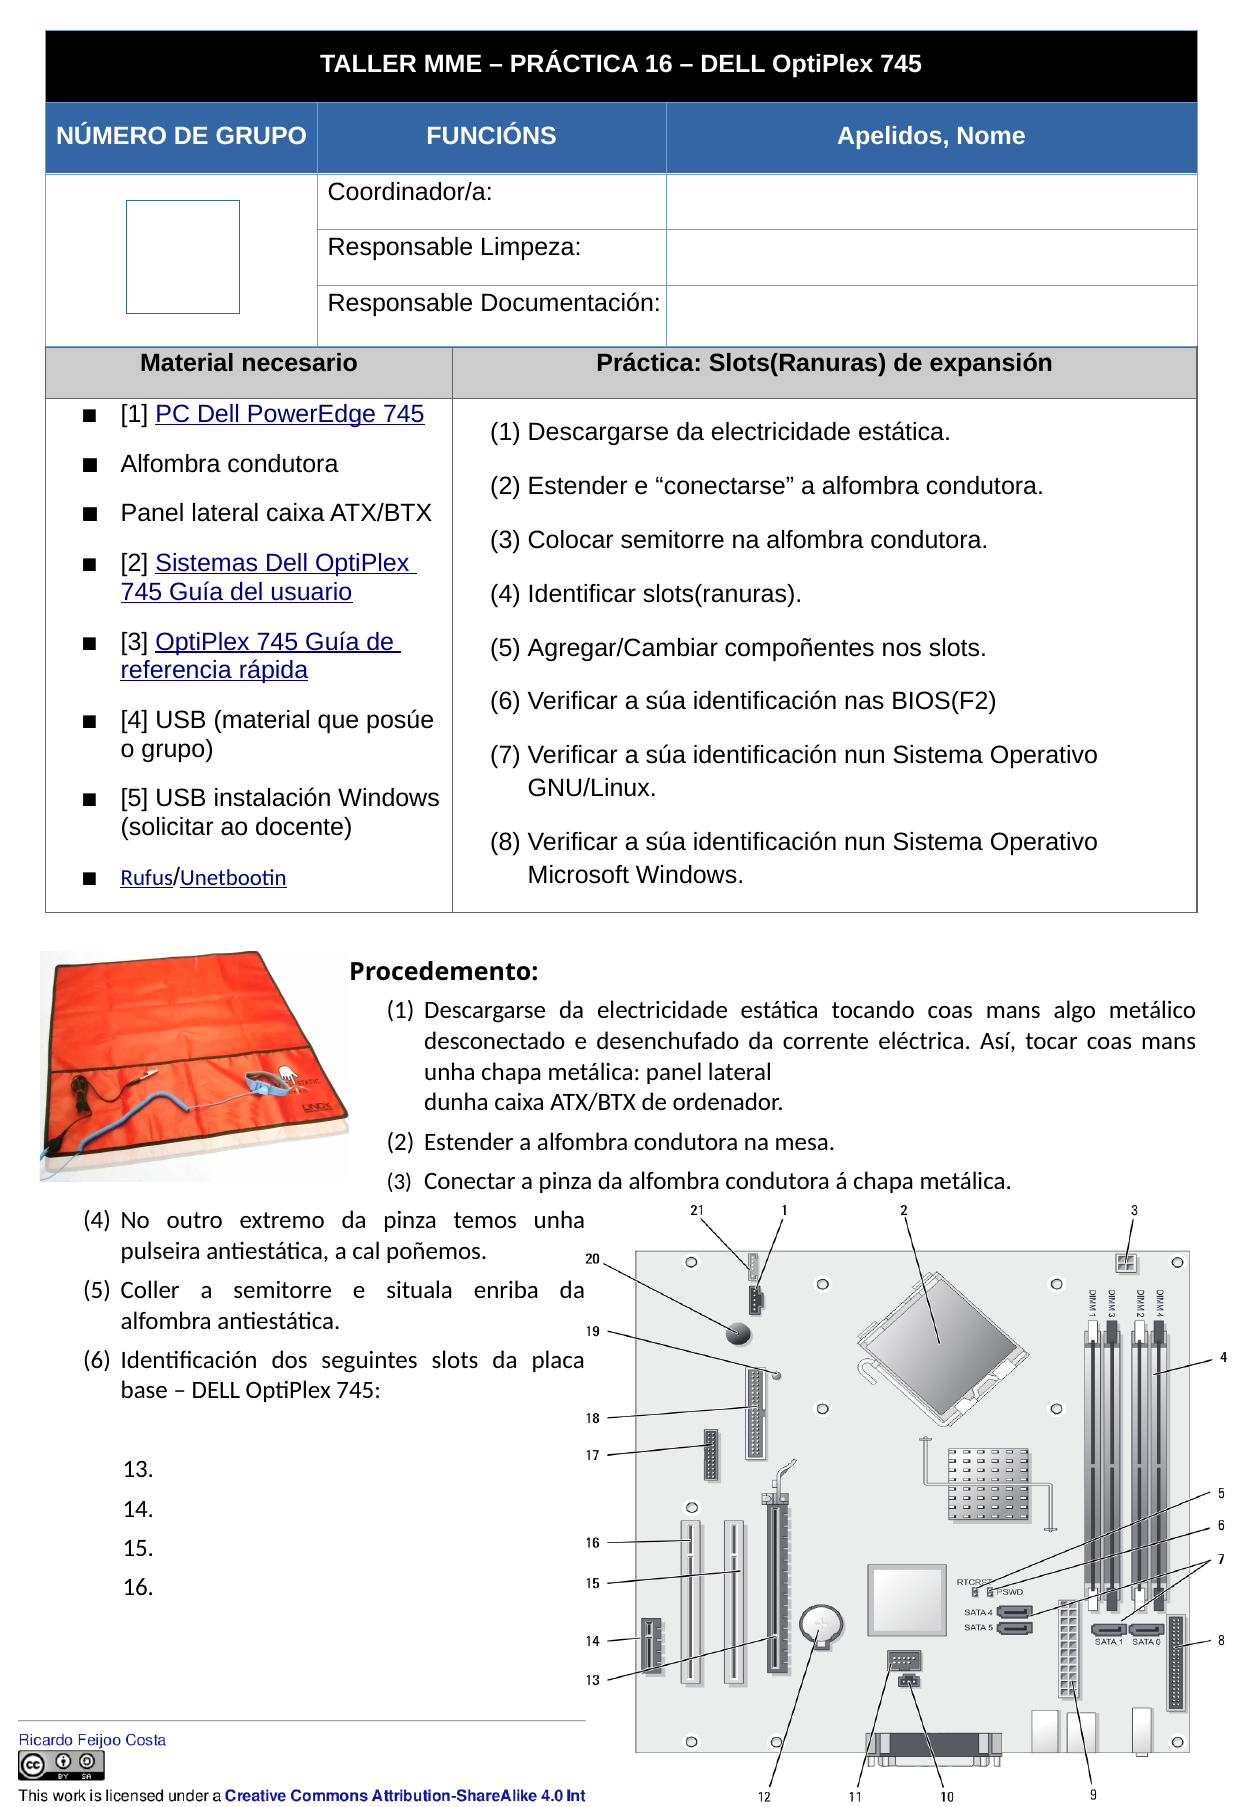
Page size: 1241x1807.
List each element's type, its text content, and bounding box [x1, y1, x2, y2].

list Coller a semitorre e situala enriba da alfombra antiestática. [83, 1274, 585, 1335]
table_cell [46, 175, 317, 346]
list Identificación dos seguintes slots da placa base – DELL OptiPlex 745: [83, 1344, 585, 1405]
table_cell Responsable Documentación: [318, 286, 666, 346]
list No outro extremo da pinza temos unha pulseira antiestática, a cal poñemos. [83, 1204, 585, 1265]
table_cell Responsable Limpeza: [318, 230, 666, 284]
table_cell NÚMERO DE GRUPO [46, 103, 317, 173]
list 14. [87, 1493, 585, 1523]
list 16. [87, 1572, 585, 1602]
picture [39, 951, 349, 1182]
text Procedemento: [349, 954, 1197, 988]
table_cell [667, 286, 1197, 346]
list Descargarse da electricidade estática tocando coas mans algo metálico desconectado e desenchufado da corrente eléctrica. Así, tocar coas mans unha chapa metálica: panel lateral [349, 995, 1197, 1086]
table_header Práctica: Slots(Ranuras) de expansión [453, 348, 1196, 398]
table_cell Descargarse da electricidade estática. Estender e “conectarse” a alfombra condutora. Colocar semitorre na alfombra condutora. Identificar slots(ranuras). Agregar/Cambiar compoñentes nos slots. Verificar a súa identificación nas BIOS(F2) Verificar a súa identificación nun Sistema Operativo GNU/Linux. Verificar a súa identificación nun Sistema Operativo Microsoft Windows. [453, 399, 1196, 911]
list 15. [87, 1532, 585, 1563]
list 13. [87, 1453, 585, 1484]
list Conectar a pinza da alfombra condutora á chapa metálica. [83, 1165, 1197, 1196]
table_cell FUNCIÓNS [318, 103, 666, 173]
list dunha caixa ATX/BTX de ordenador. [349, 1086, 1197, 1117]
table_cell [1] PC Dell PowerEdge 745 Alfombra condutora Panel lateral caixa ATX/BTX [2] Sistemas Dell OptiPlex 745 Guía del usuario [3] OptiPlex 745 Guía de referencia rápida [4] USB (material que posúe o grupo) [5] USB instalación Windows (solicitar ao docente) Rufus/Unetbootin [46, 399, 452, 911]
table_cell [667, 230, 1197, 284]
picture [8, 1204, 1227, 1806]
table_header TALLER MME – PRÁCTICA 16 – DELL OptiPlex 745 [46, 31, 1197, 102]
table_header Material necesario [46, 348, 452, 398]
list Estender a alfombra condutora na mesa. [349, 1126, 1197, 1156]
table_cell Apelidos, Nome [667, 103, 1197, 173]
table_cell [667, 175, 1197, 229]
table_cell Coordinador/a: [318, 175, 666, 229]
